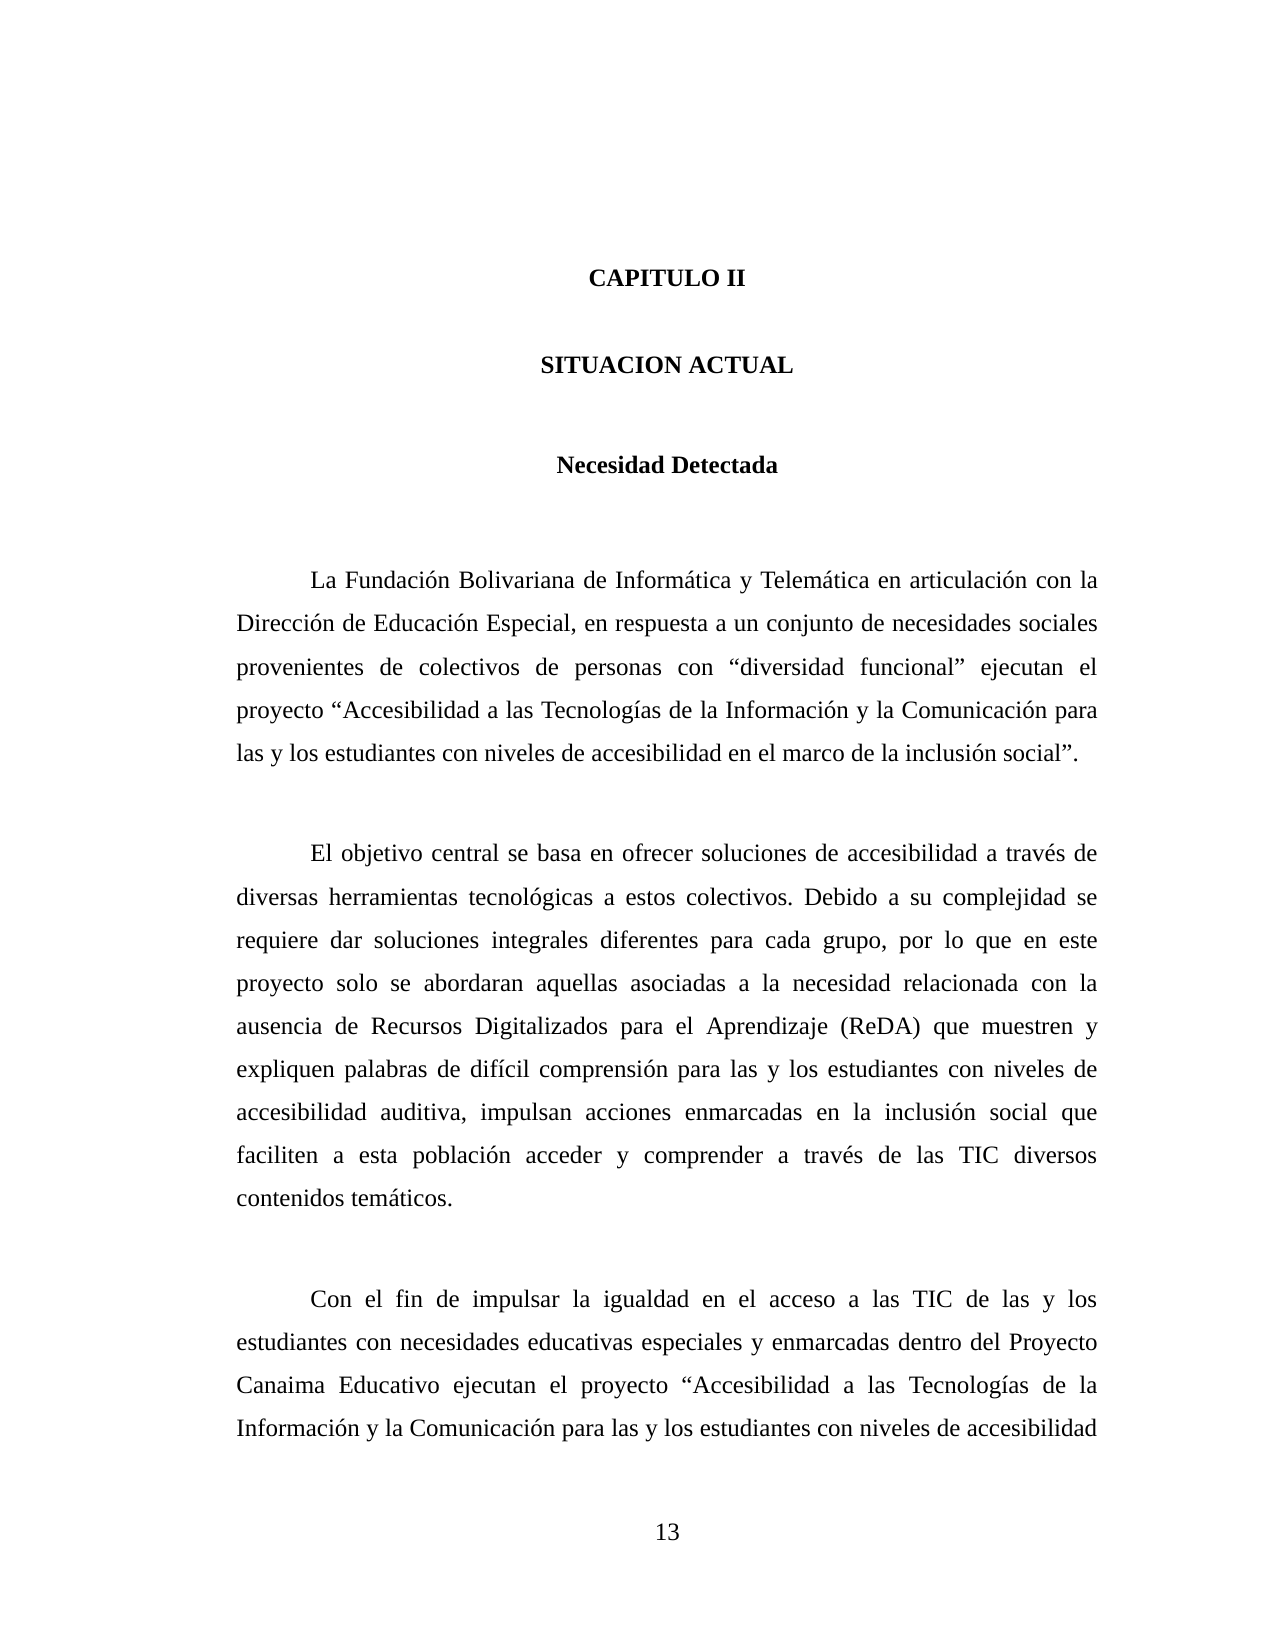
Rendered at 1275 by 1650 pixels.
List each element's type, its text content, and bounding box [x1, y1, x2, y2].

text El objetivo central se basa en ofrecer soluciones de accesibilidad a través de diversas herramientas tecnológicas a estos colectivos. Debido a su complejidad se requiere dar soluciones integrales diferentes para cada grupo, por lo que en este proyecto solo se abordaran aquellas asociadas a la necesidad relacionada con la ausencia de Recursos Digitalizados para el Aprendizaje (ReDA) que muestren y expliquen palabras de difícil comprensión para las y los estudiantes con niveles de accesibilidad auditiva, impulsan acciones enmarcadas en la inclusión social que faciliten a esta población acceder y comprender a través de las TIC diversos contenidos temáticos. [236, 838, 1098, 1212]
text La Fundación Bolivariana de Informática y Telemática en articulación con la Dirección de Educación Especial, en respuesta a un conjunto de necesidades sociales provenientes de colectivos de personas con “diversidad funcional” ejecutan el proyecto “Accesibilidad a las Tecnologías de la Información y la Comunicación para las y los estudiantes con niveles de accesibilidad en el marco de la inclusión social”. [236, 565, 1098, 767]
text Con el fin de impulsar la igualdad en el acceso a las TIC de las y los estudiantes con necesidades educativas especiales y enmarcadas dentro del Proyecto Canaima Educativo ejecutan el proyecto “Accesibilidad a las Tecnologías de la Información y la Comunicación para las y los estudiantes con niveles de accesibilidad [236, 1284, 1098, 1442]
text CAPITULO II [236, 263, 1098, 292]
text SITUACION ACTUAL [236, 350, 1098, 378]
text Necesidad Detectada [236, 450, 1098, 479]
